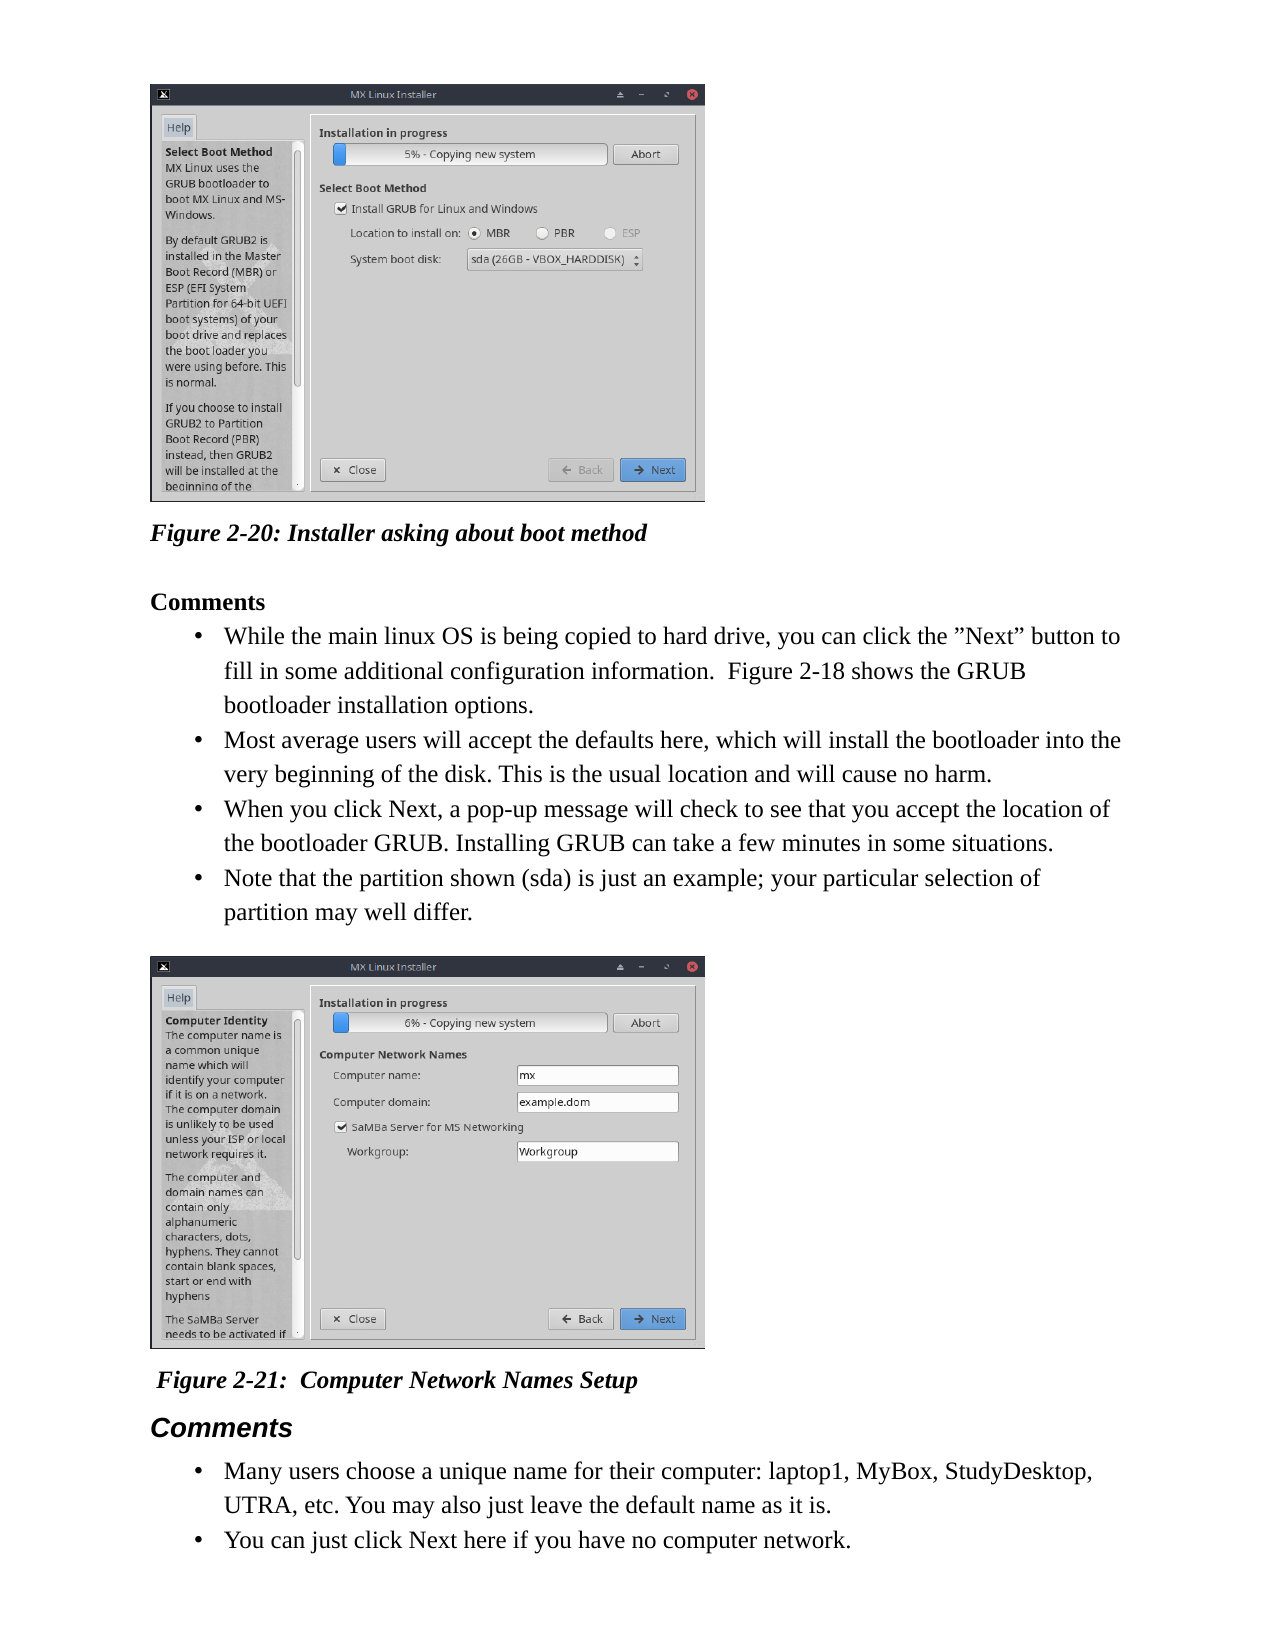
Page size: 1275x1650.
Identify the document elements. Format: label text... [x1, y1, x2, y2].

list While the main linux OS is being copied to hard drive, you can click the ”Next” button to fill in some additional configuration information. Figure 2-18 shows the GRUB bootloader installation options. [194, 621, 1125, 719]
list Most average users will accept the defaults here, which will install the bootloader into the very beginning of the disk. This is the usual location and will cause no harm. [194, 725, 1125, 788]
subtitle Comments [150, 1412, 1125, 1444]
list You can just click Next here if you have no computer network. [194, 1525, 1125, 1554]
picture [150, 84, 705, 502]
list Note that the partition shown (sda) is just an example; your particular selection of partition may well differ. [194, 863, 1125, 926]
text Comments [150, 587, 1125, 616]
list When you click Next, a pop-up message will check to see that you accept the location of the bootloader GRUB. Installing GRUB can take a few minutes in some situations. [194, 794, 1125, 857]
list Many users choose a unique name for their computer: laptop1, MyBox, StudyDesktop, UTRA, etc. You may also just leave the default name as it is. [194, 1456, 1125, 1519]
text Figure 2-21: Computer Network Names Setup [150, 1365, 1125, 1393]
text Figure 2-20: Installer asking about boot method [150, 518, 1125, 547]
picture [150, 956, 705, 1349]
